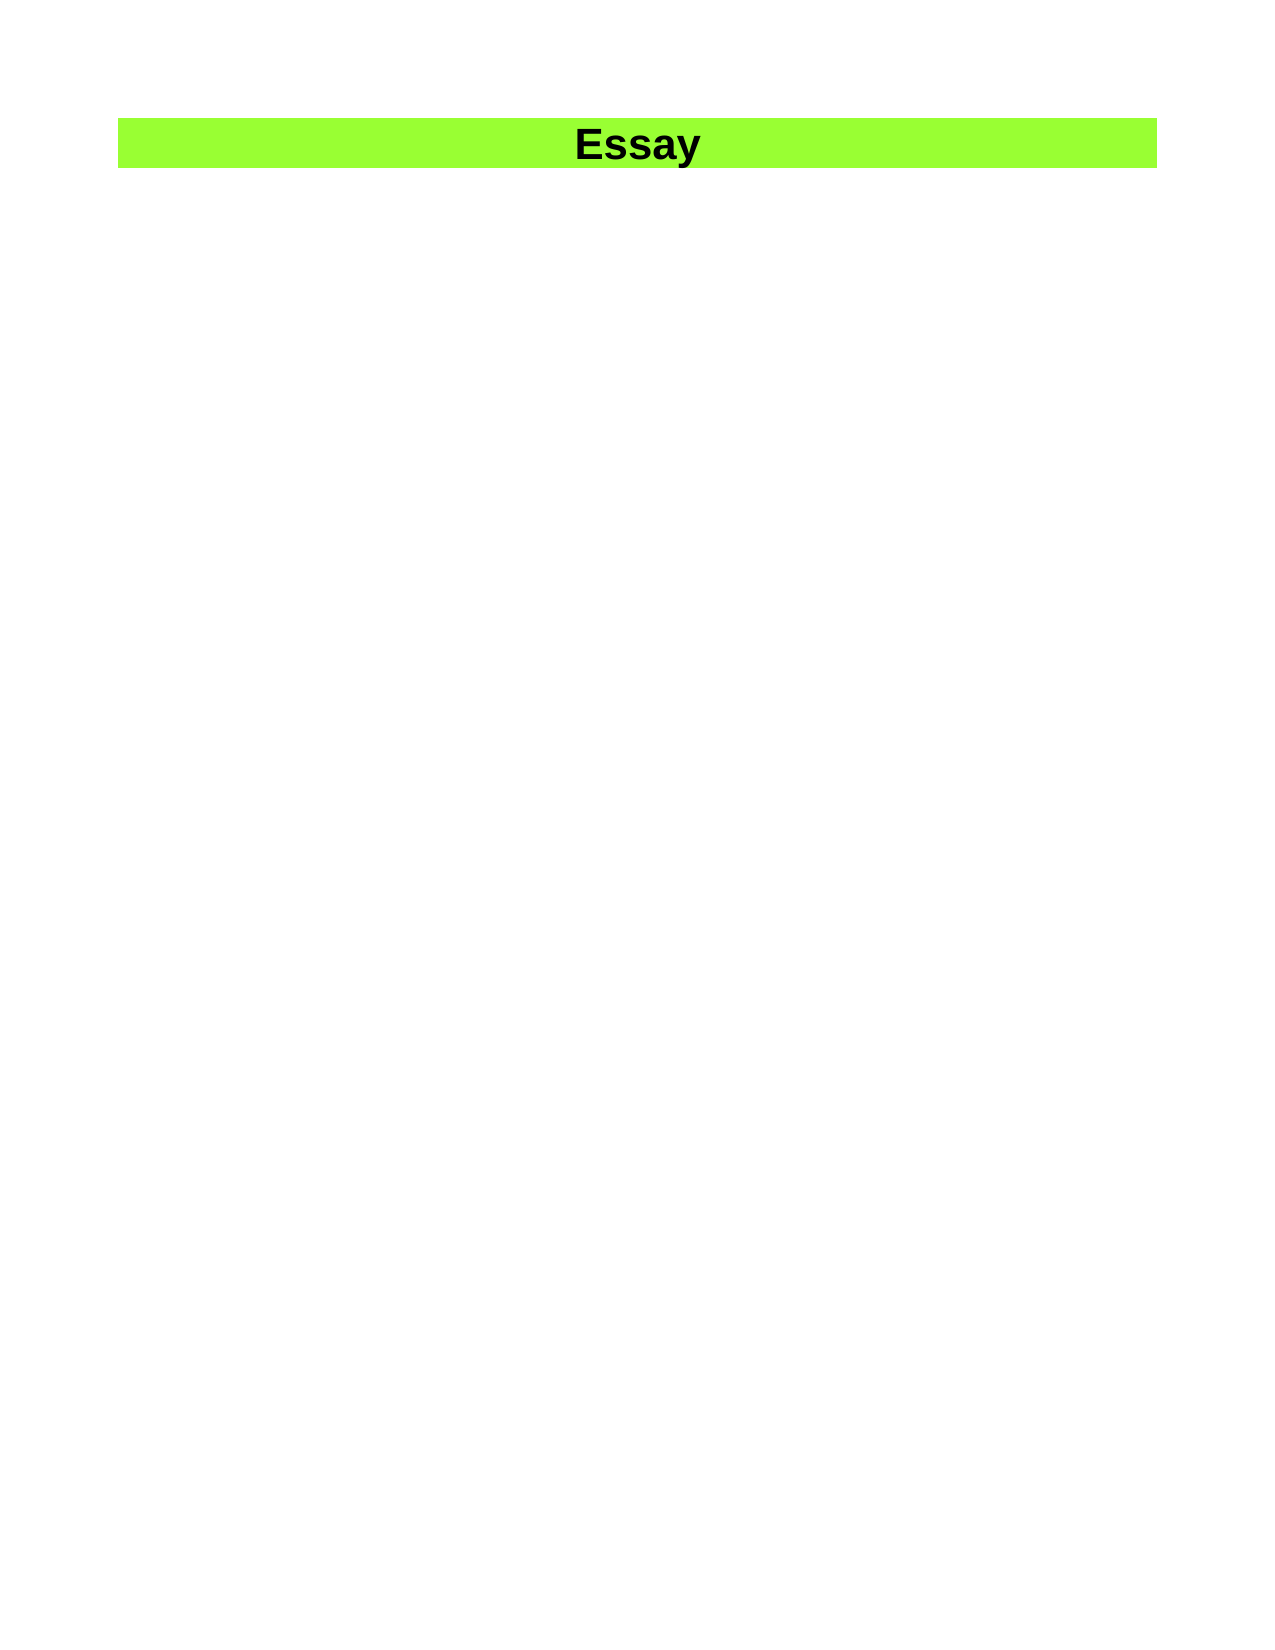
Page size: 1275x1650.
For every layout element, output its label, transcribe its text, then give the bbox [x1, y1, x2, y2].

subtitle Essay [118, 118, 1157, 168]
